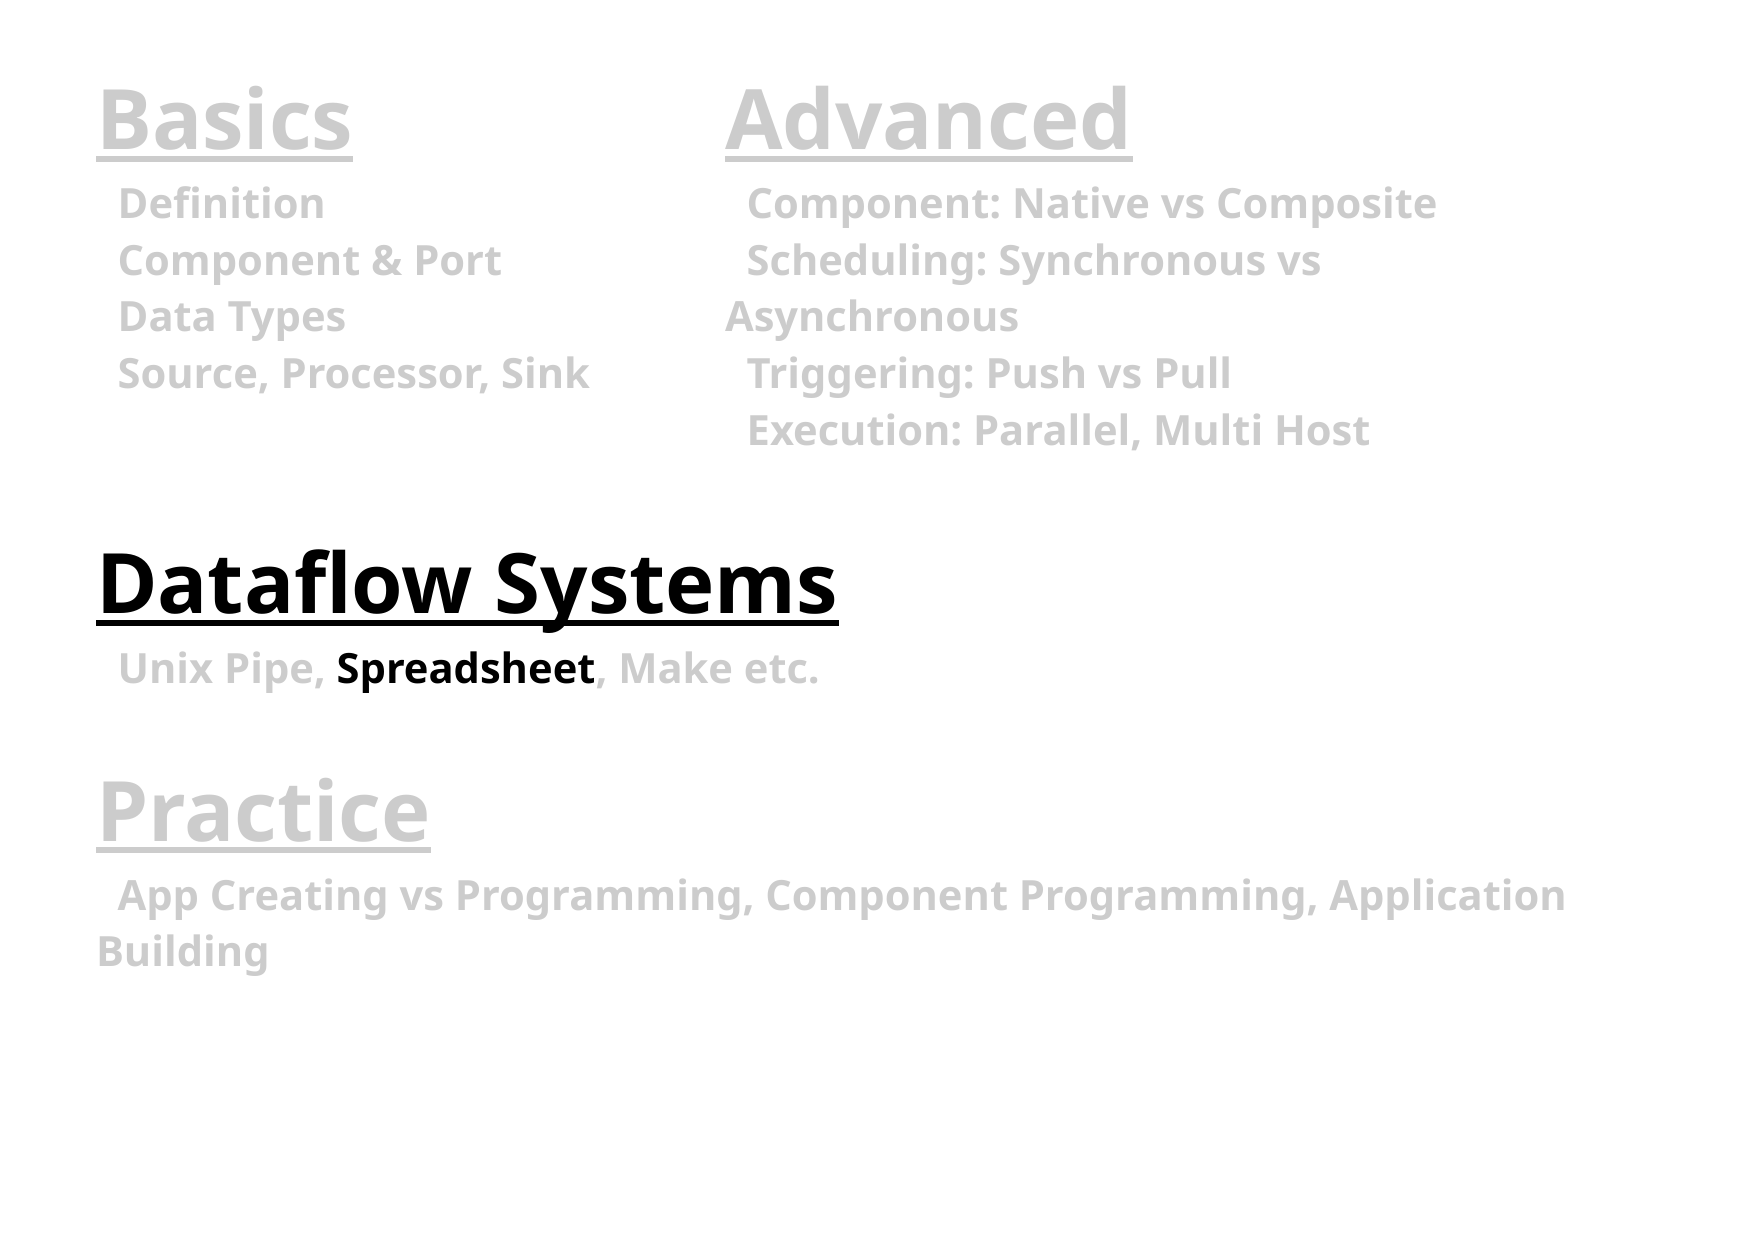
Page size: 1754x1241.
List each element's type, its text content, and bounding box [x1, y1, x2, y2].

text App Creating vs Programming, Component Programming, Application Building [96, 866, 1699, 979]
text Practice [96, 695, 1699, 866]
table_header Basics [96, 60, 725, 174]
text Dataflow Systems [96, 525, 1699, 638]
text Unix Pipe, Spreadsheet, Make etc. [96, 638, 1699, 695]
table_cell Definition Component & Port Data Types Source, Processor, Sink [96, 174, 725, 468]
table_header Advanced [725, 60, 1613, 174]
table_cell Component: Native vs Composite Scheduling: Synchronous vs Asynchronous Triggering: Push vs Pull Execution: Parallel, Multi Host [725, 174, 1613, 468]
